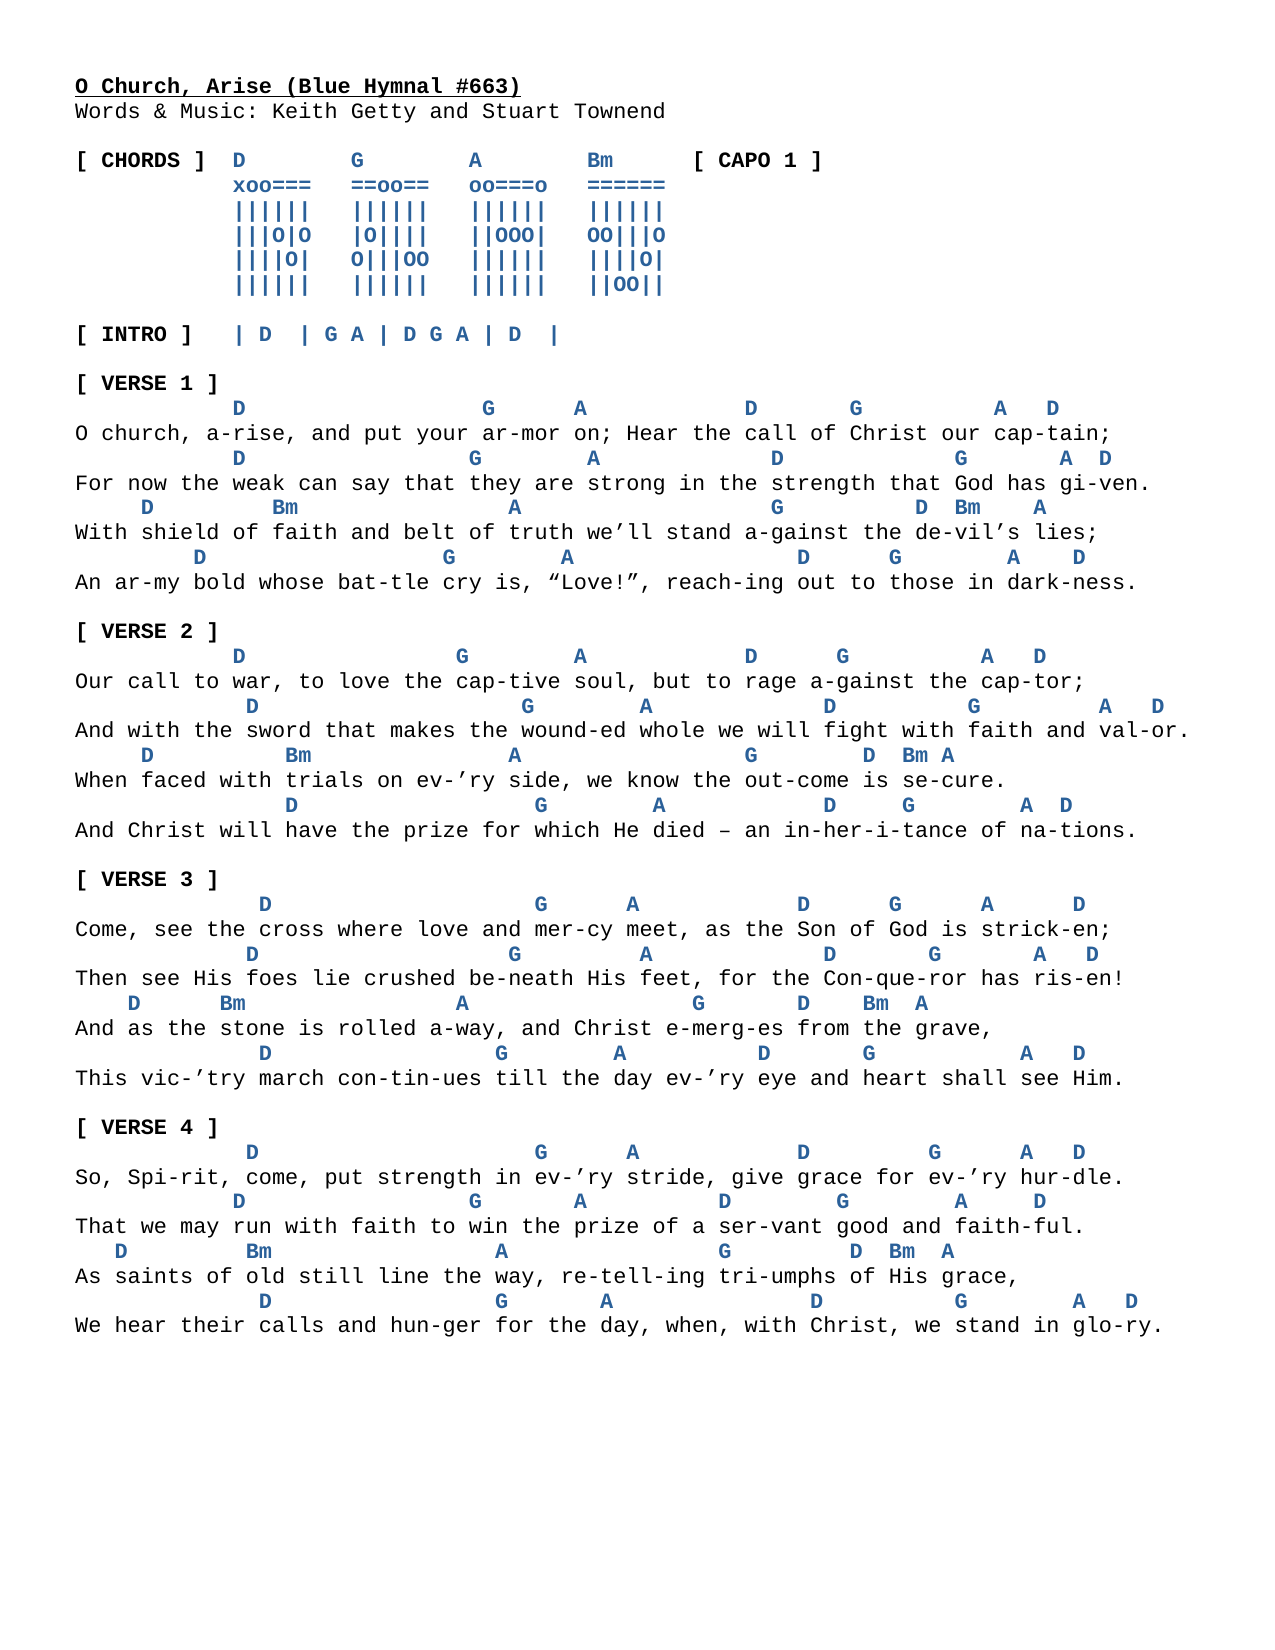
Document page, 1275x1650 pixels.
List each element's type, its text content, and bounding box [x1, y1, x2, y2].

text D G A D G A D [75, 546, 1200, 571]
text D G A D G A D [75, 645, 1200, 670]
text [ INTRO ] | D | G A | D G A | D | [75, 323, 1200, 348]
text [ CHORDS ] D G A Bm [ CAPO 1 ] [75, 149, 1200, 174]
text So, Spi-rit, come, put strength in ev-’ry stride, give grace for ev-’ry hur-dle. [75, 1166, 1200, 1191]
text O Church, Arise (Blue Hymnal #663) [75, 75, 1200, 100]
text For now the weak can say that they are strong in the strength that God has gi-ven. [75, 472, 1200, 496]
text We hear their calls and hun-ger for the day, when, with Christ, we stand in glo-ry. [75, 1314, 1200, 1339]
text O church, a-rise, and put your ar-mor on; Hear the call of Christ our cap-tain; [75, 422, 1200, 447]
text D G A D G A D [75, 1141, 1200, 1166]
text [ VERSE 2 ] [75, 620, 1200, 645]
text [ VERSE 4 ] [75, 1116, 1200, 1141]
text D G A D G A D [75, 943, 1200, 967]
text |||||| |||||| |||||| ||OO|| [75, 273, 1200, 323]
text D G A D G A D [75, 447, 1200, 472]
text D Bm A G D Bm A [75, 992, 1200, 1017]
text Our call to war, to love the cap-tive soul, but to rage a-gainst the cap-tor; [75, 670, 1200, 695]
text ||||O| O|||OO |||||| ||||O| [75, 248, 1200, 273]
text |||O|O |O|||| ||OOO| OO|||O [75, 224, 1200, 248]
text With shield of faith and belt of truth we’ll stand a-gainst the de-vil’s lies; [75, 521, 1200, 546]
text D Bm A G D Bm A [75, 1240, 1200, 1265]
text Come, see the cross where love and mer-cy meet, as the Son of God is strick-en; [75, 918, 1200, 943]
text When faced with trials on ev-’ry side, we know the out-come is se-cure. [75, 769, 1200, 794]
text As saints of old still line the way, re-tell-ing tri-umphs of His grace, [75, 1265, 1200, 1290]
text And with the sword that makes the wound-ed whole we will fight with faith and val-or. [75, 719, 1200, 744]
text D G A D G A D [75, 794, 1200, 819]
text This vic-’try march con-tin-ues till the day ev-’ry eye and heart shall see Him. [75, 1067, 1200, 1091]
text D Bm A G D Bm A [75, 744, 1200, 769]
text Then see His foes lie crushed be-neath His feet, for the Con-que-ror has ris-en! [75, 967, 1200, 992]
text xoo=== ==oo== oo===o ====== [75, 174, 1200, 199]
text D G A D G A D [75, 893, 1200, 918]
text D G A D G A D [75, 1042, 1200, 1067]
text And Christ will have the prize for which He died – an in-her-i-tance of na-tions. [75, 819, 1200, 843]
text D G A D G A D [75, 695, 1200, 719]
text [ VERSE 3 ] [75, 868, 1200, 893]
text Words & Music: Keith Getty and Stuart Townend [75, 100, 1200, 124]
text |||||| |||||| |||||| |||||| [75, 199, 1200, 224]
text D G A D G A D [75, 1191, 1200, 1215]
text D G A D G A D [75, 397, 1200, 422]
text An ar-my bold whose bat-tle cry is, “Love!”, reach-ing out to those in dark-ness. [75, 571, 1200, 596]
text D G A D G A D [75, 1290, 1200, 1314]
text And as the stone is rolled a-way, and Christ e-merg-es from the grave, [75, 1017, 1200, 1042]
text D Bm A G D Bm A [75, 496, 1200, 521]
text [ VERSE 1 ] [75, 372, 1200, 397]
text That we may run with faith to win the prize of a ser-vant good and faith-ful. [75, 1215, 1200, 1240]
